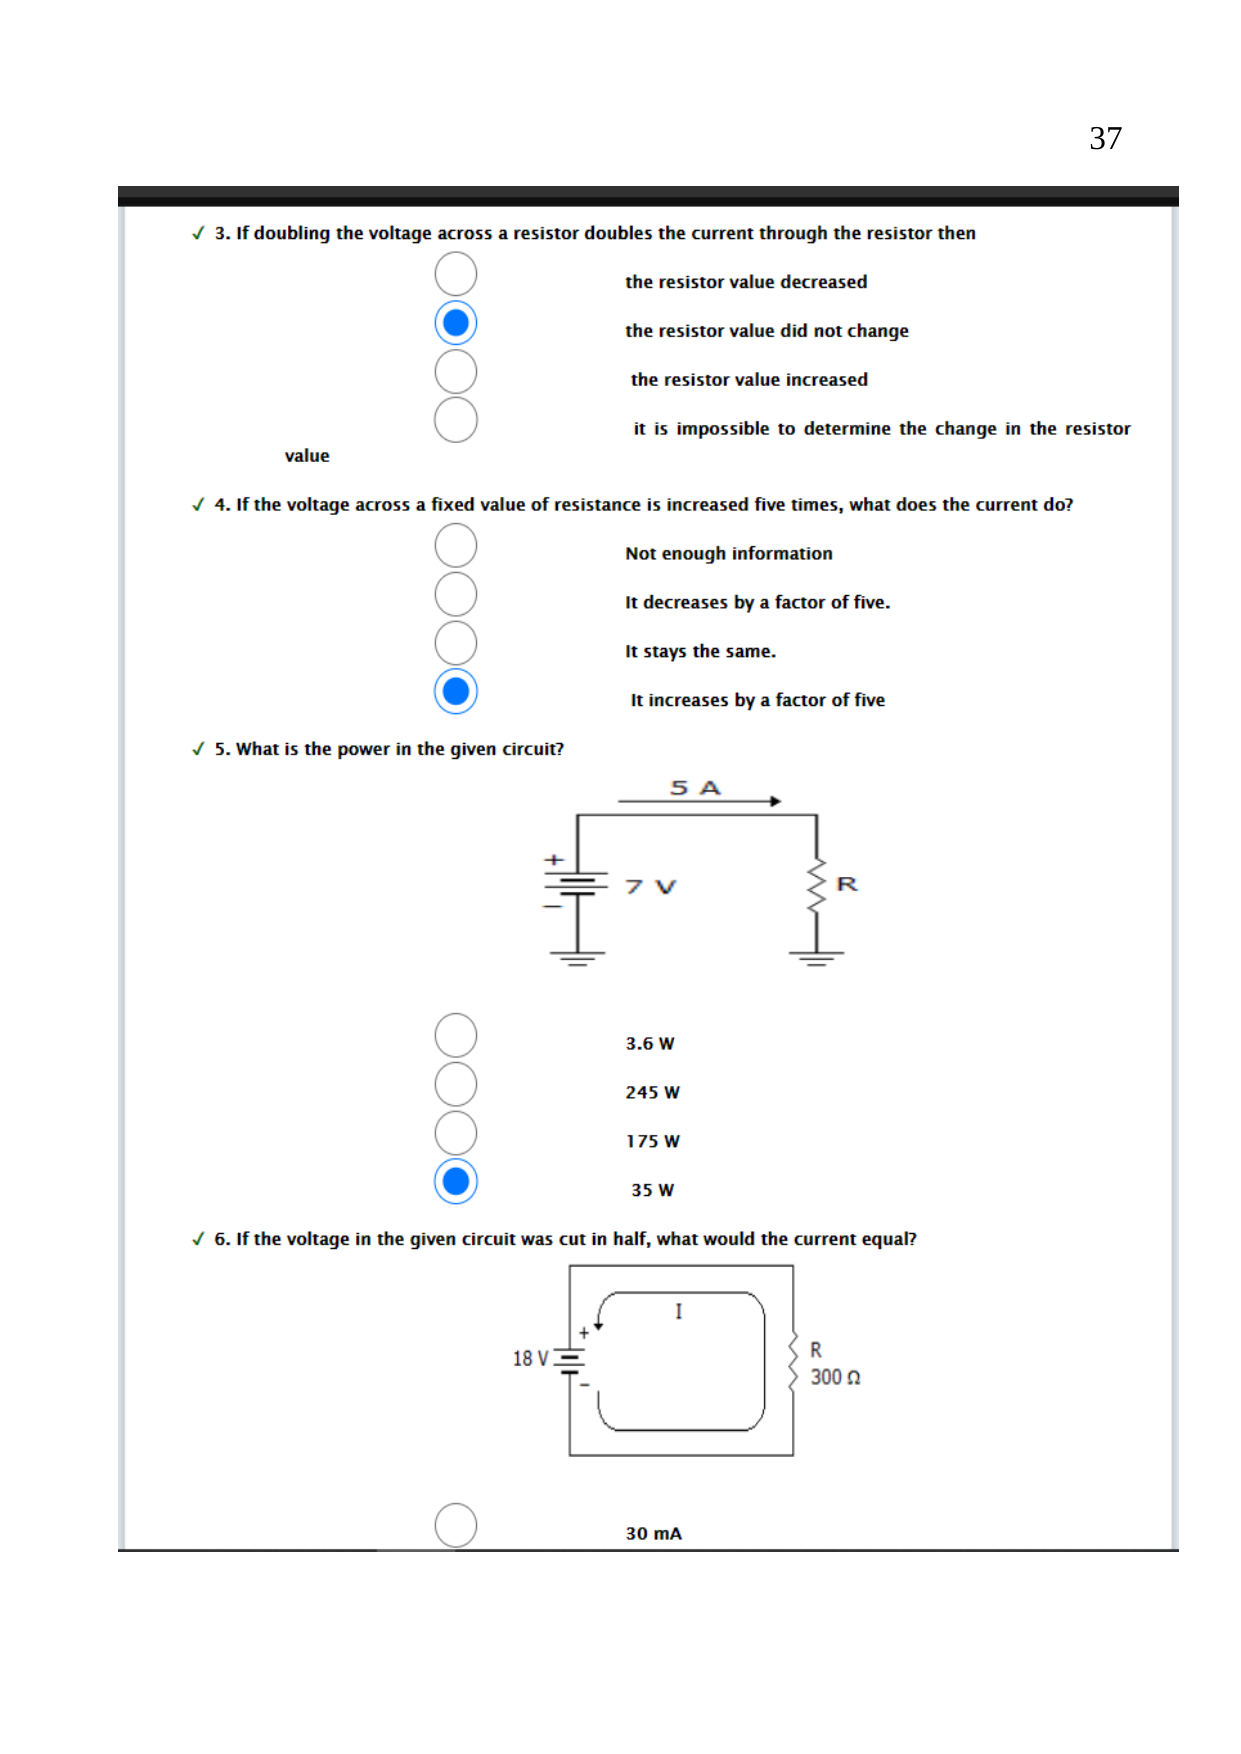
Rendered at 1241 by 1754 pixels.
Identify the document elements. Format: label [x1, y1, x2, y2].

picture [162, 186, 1095, 1552]
